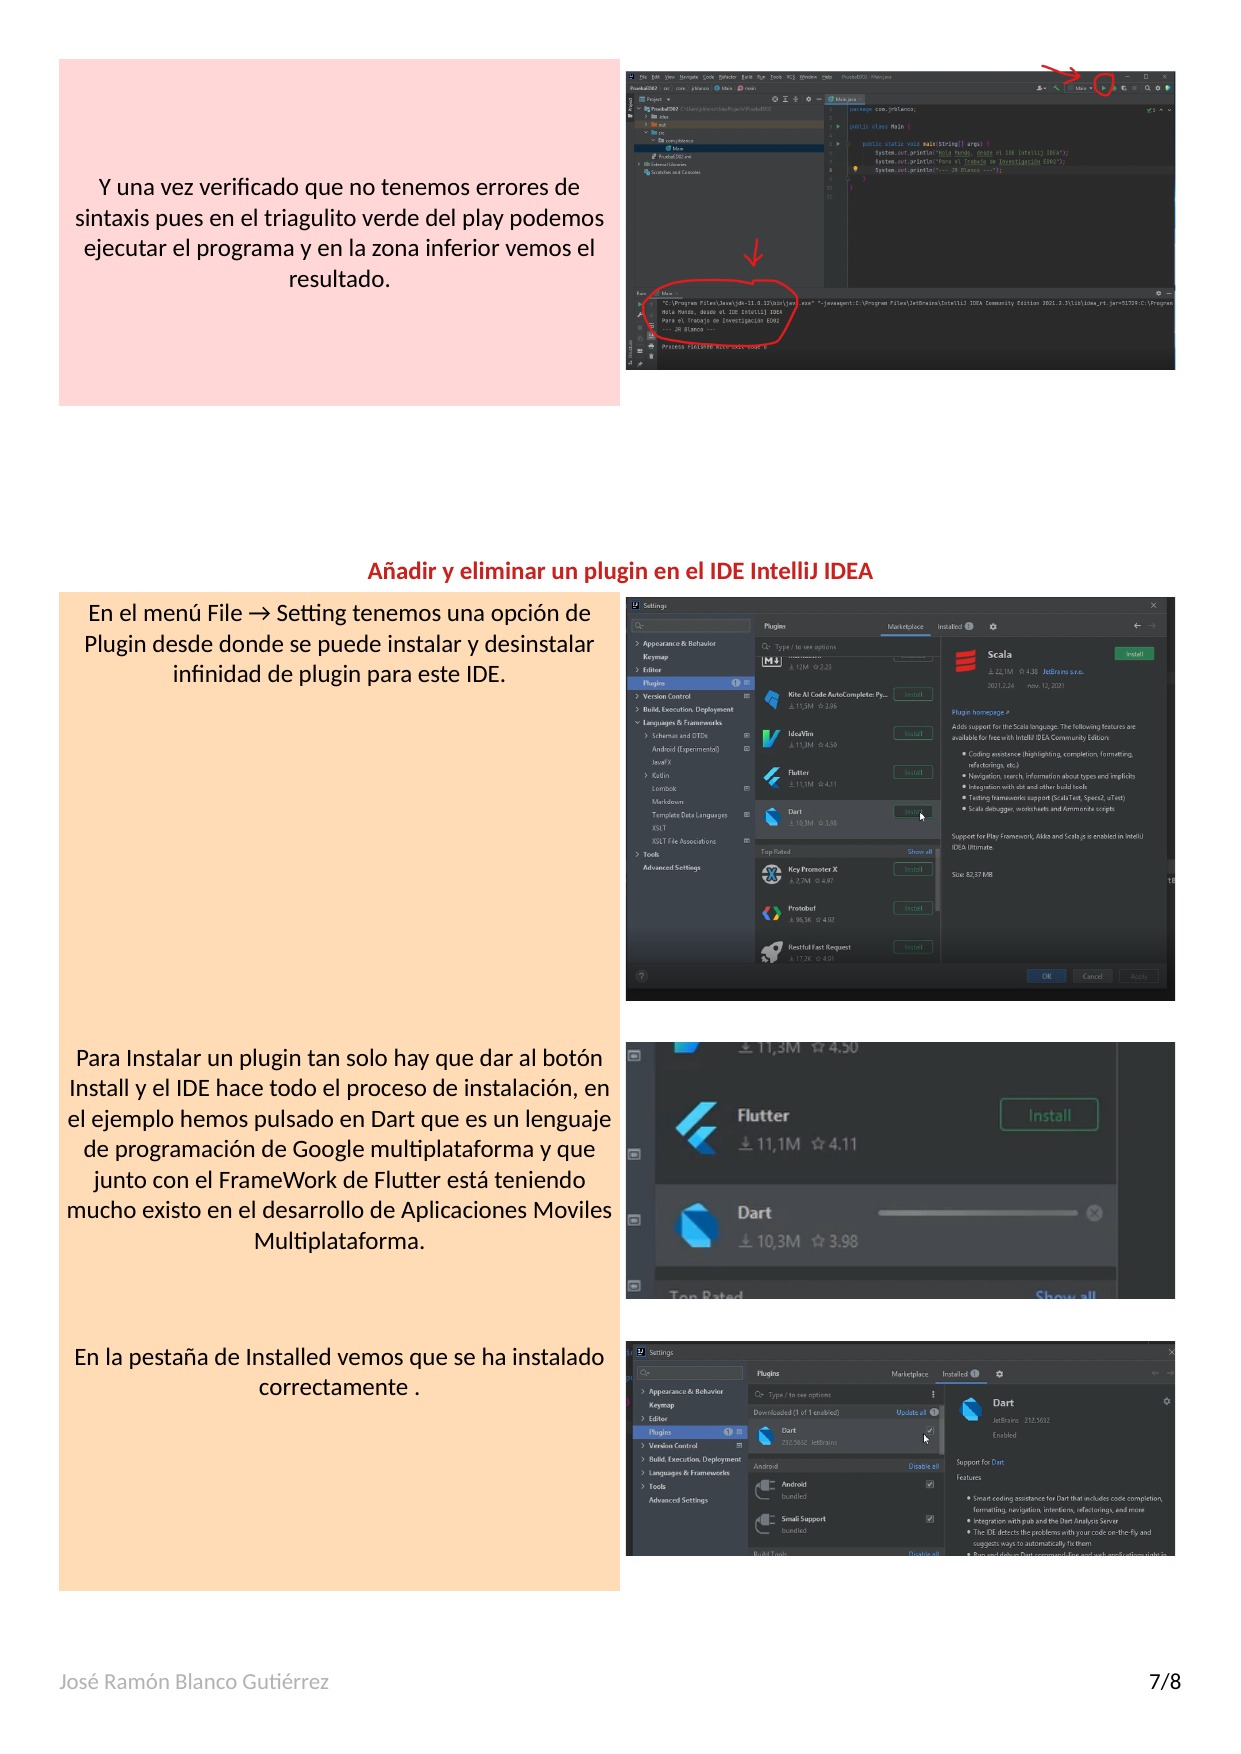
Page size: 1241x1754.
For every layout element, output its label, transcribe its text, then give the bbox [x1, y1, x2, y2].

table_cell Y una vez verificado que no tenemos errores de sintaxis pues en el triagulito verde del play podemos ejecutar el programa y en la zona inferior vemos el resultado. [59, 59, 620, 406]
table_cell Para Instalar un plugin tan solo hay que dar al botón Install y el IDE hace todo el proceso de instalación, en el ejemplo hemos pulsado en Dart que es un lenguaje de programación de Google multiplataforma y que junto con el FrameWork de Flutter está teniendo mucho existo en el desarrollo de Aplicaciones Moviles Multiplataforma. [59, 1036, 620, 1335]
table_cell [620, 592, 1181, 1036]
table_cell [620, 1036, 1181, 1335]
picture [625, 64, 1176, 370]
table_cell En el menú File → Setting tenemos una opción de Plugin desde donde se puede instalar y desinstalar infinidad de plugin para este IDE. [59, 592, 620, 1036]
picture [625, 1341, 1176, 1556]
picture [625, 597, 1176, 1001]
table_cell [620, 1335, 1181, 1591]
table_cell En la pestaña de Installed vemos que se ha instalado correctamente . [59, 1335, 620, 1591]
picture [625, 1042, 1176, 1299]
table_header Añadir y eliminar un plugin en el IDE IntelliJ IDEA [59, 550, 1181, 592]
table_cell [620, 59, 1181, 406]
